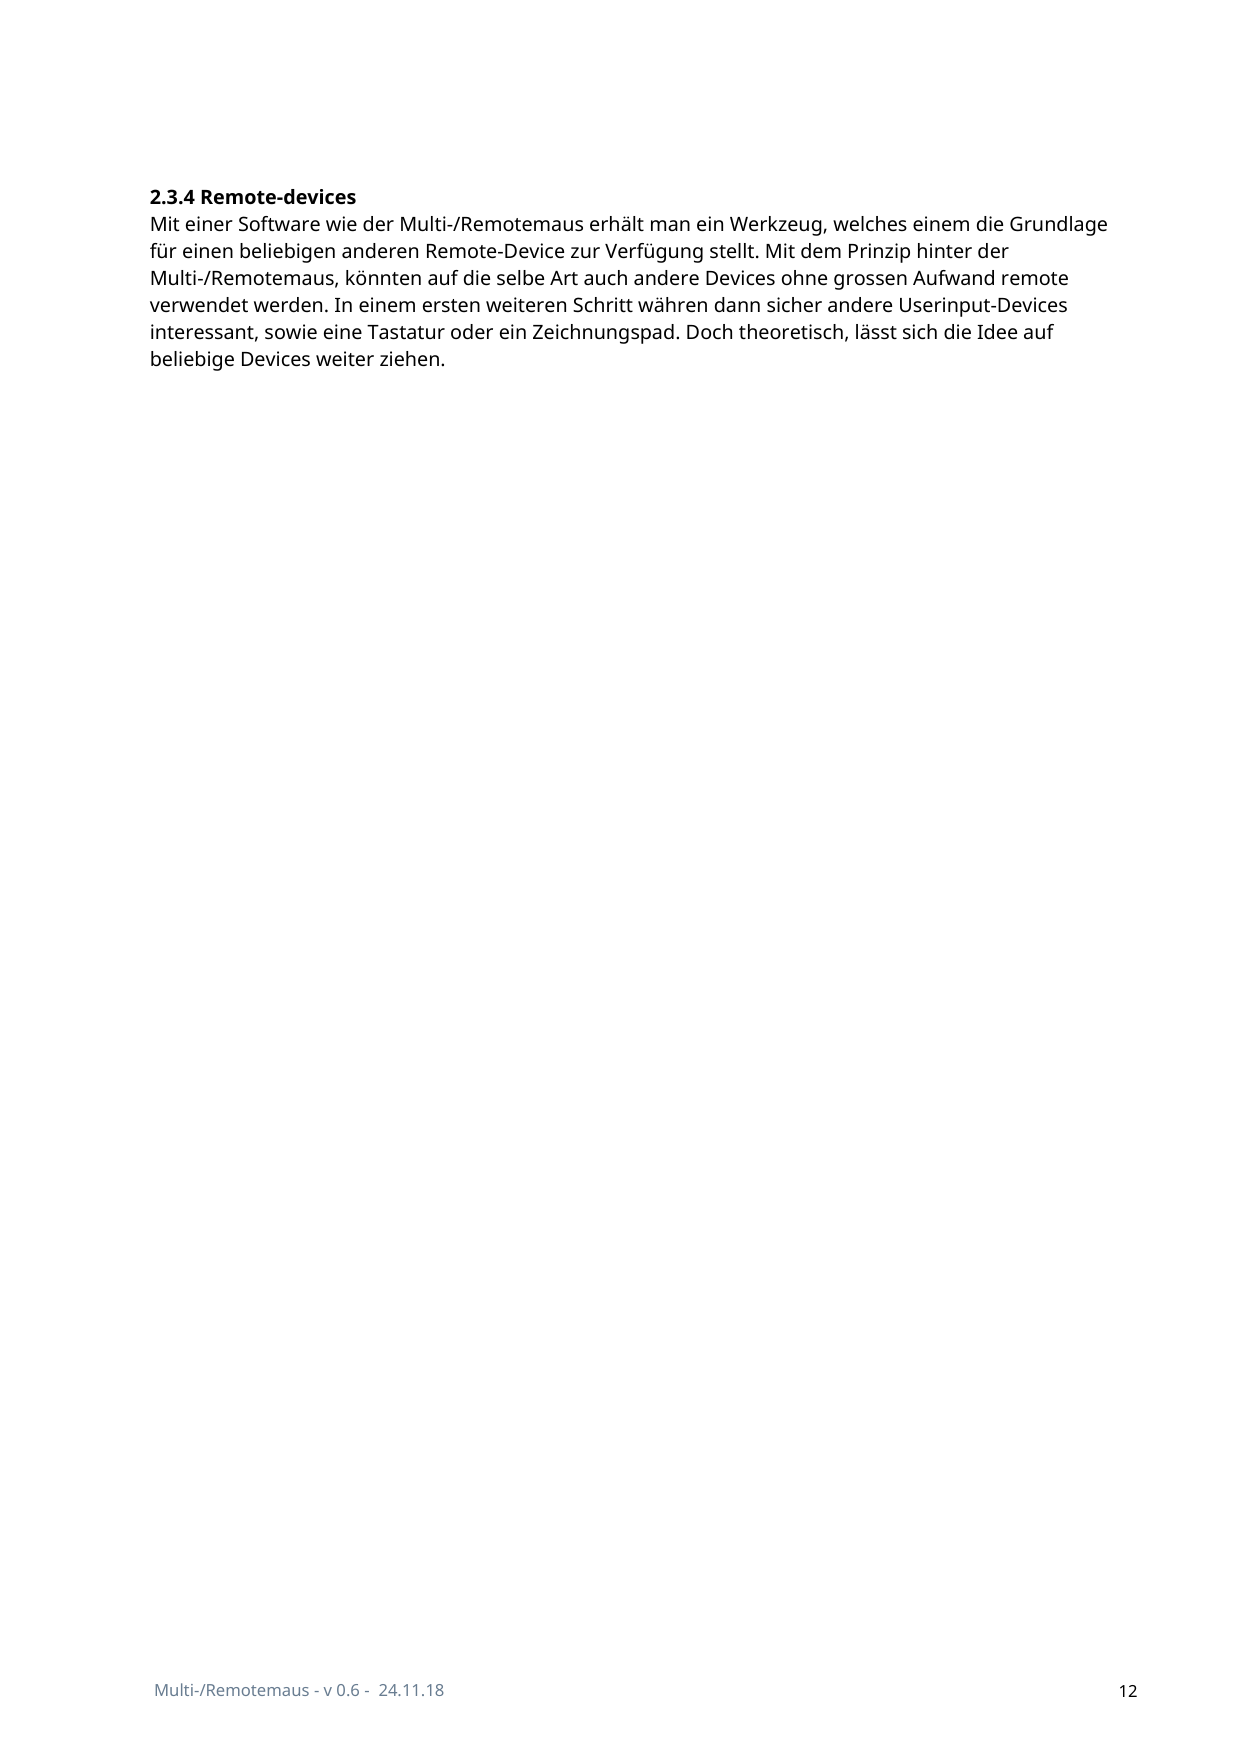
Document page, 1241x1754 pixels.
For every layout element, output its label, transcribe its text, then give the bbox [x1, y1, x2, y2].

subtitle Remote-devices [149, 183, 1136, 210]
text Mit einer Software wie der Multi-/Remotemaus erhält man ein Werkzeug, welches einem die Grundlage für einen beliebigen anderen Remote-Device zur Verfügung stellt. Mit dem Prinzip hinter der Multi-/Remotemaus, könnten auf die selbe Art auch andere Devices ohne grossen Aufwand remote verwendet werden. In einem ersten weiteren Schritt währen dann sicher andere Userinput-Devices interessant, sowie eine Tastatur oder ein Zeichnungspad. Doch theoretisch, lässt sich die Idee auf beliebige Devices weiter ziehen. [149, 210, 1136, 372]
